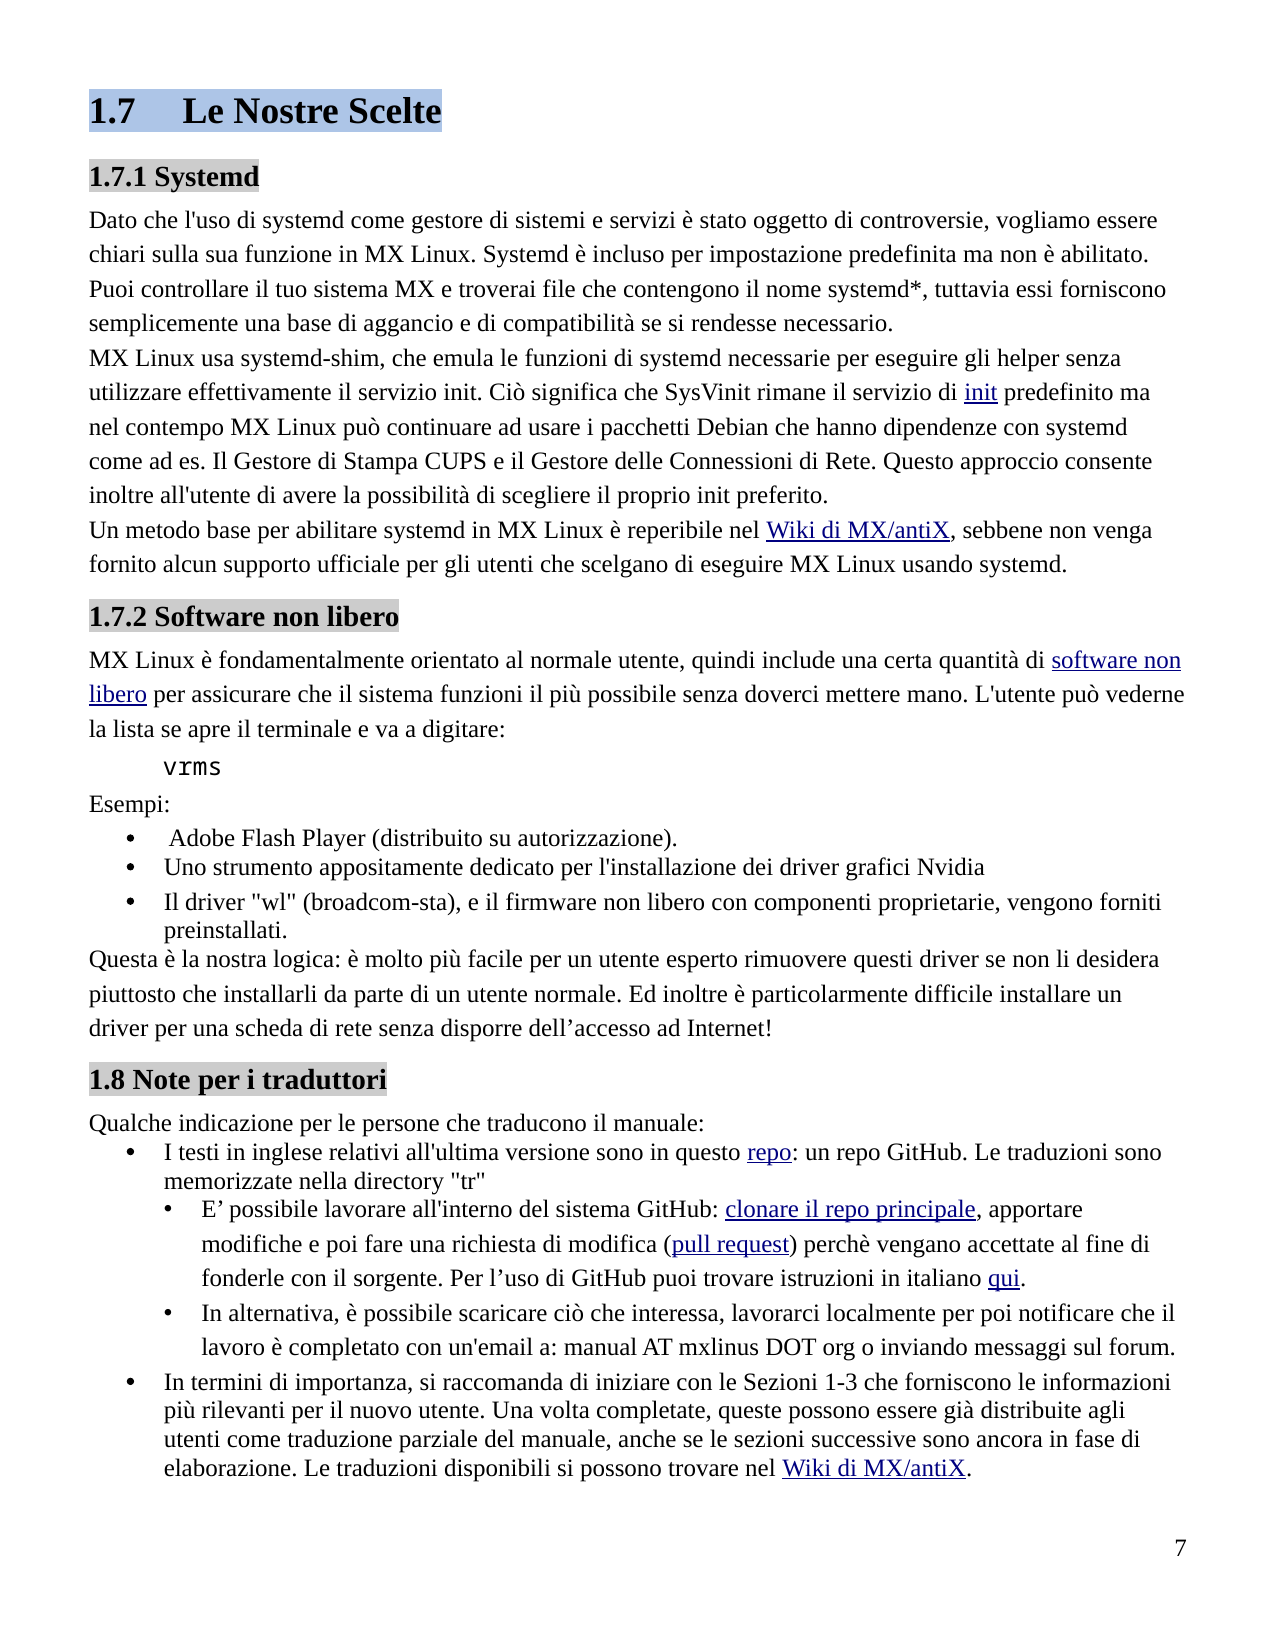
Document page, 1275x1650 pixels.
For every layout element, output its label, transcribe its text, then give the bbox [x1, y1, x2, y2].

subtitle 1.7.1 Systemd [259, 159, 1186, 192]
text Questa è la nostra logica: è molto più facile per un utente esperto rimuovere questi driver se non li desidera piuttosto che installarli da parte di un utente normale. Ed inoltre è particolarmente difficile installare un driver per una scheda di rete senza disporre dell’accesso ad Internet! [88, 944, 1186, 1042]
subtitle 1.8 Note per i traduttori [387, 1062, 1186, 1096]
subtitle 1.7 Le Nostre Scelte [88, 88, 1186, 132]
text Dato che l'uso di systemd come gestore di sistemi e servizi è stato oggetto di controversie, vogliamo essere chiari sulla sua funzione in MX Linux. Systemd è incluso per impostazione predefinita ma non è abilitato. [88, 205, 1186, 268]
subtitle 1.7.2 Software non libero [399, 599, 1186, 632]
text Puoi controllare il tuo sistema MX e troverai file che contengono il nome systemd*, tuttavia essi forniscono semplicemente una base di aggancio e di compatibilità se si rendesse necessario. [88, 274, 1186, 337]
text MX Linux è fondamentalmente orientato al normale utente, quindi include una certa quantità di software non libero per assicurare che il sistema funzioni il più possibile senza doverci mettere mano. L'utente può vederne la lista se apre il terminale e va a digitare: [88, 645, 1186, 742]
list Adobe Flash Player (distribuito su autorizzazione). [126, 823, 1186, 852]
list Il driver "wl" (broadcom-sta), e il firmware non libero con componenti proprietarie, vengono forniti preinstallati. [126, 887, 1186, 944]
list E’ possibile lavorare all'interno del sistema GitHub: clonare il repo principale, apportare modifiche e poi fare una richiesta di modifica (pull request) perchè vengano accettate al fine di fonderle con il sorgente. Per l’uso di GitHub puoi trovare istruzioni in italiano qui. [163, 1194, 1186, 1292]
list In termini di importanza, si raccomanda di iniziare con le Sezioni 1-3 che forniscono le informazioni più rilevanti per il nuovo utente. Una volta completate, queste possono essere già distribuite agli utenti come traduzione parziale del manuale, anche se le sezioni successive sono ancora in fase di elaborazione. Le traduzioni disponibili si possono trovare nel Wiki di MX/antiX. [126, 1367, 1186, 1482]
list In alternativa, è possibile scaricare ciò che interessa, lavorarci localmente per poi notificare che il lavoro è completato con un'email a: manual AT mxlinus DOT org o inviando messaggi sul forum. [163, 1298, 1186, 1361]
text Un metodo base per abilitare systemd in MX Linux è reperibile nel Wiki di MX/antiX, sebbene non venga fornito alcun supporto ufficiale per gli utenti che scelgano di eseguire MX Linux usando systemd. [88, 515, 1186, 578]
text Esempi: [88, 789, 1186, 818]
text Qualche indicazione per le persone che traducono il manuale: [88, 1108, 1186, 1137]
list Uno strumento appositamente dedicato per l'installazione dei driver grafici Nvidia [126, 852, 1186, 881]
text vrms [88, 748, 1186, 782]
text MX Linux usa systemd-shim, che emula le funzioni di systemd necessarie per eseguire gli helper senza utilizzare effettivamente il servizio init. Ciò significa che SysVinit rimane il servizio di init predefinito ma nel contempo MX Linux può continuare ad usare i pacchetti Debian che hanno dipendenze con systemd come ad es. Il Gestore di Stampa CUPS e il Gestore delle Connessioni di Rete. Questo approccio consente inoltre all'utente di avere la possibilità di scegliere il proprio init preferito. [88, 343, 1186, 509]
list I testi in inglese relativi all'ultima versione sono in questo repo: un repo GitHub. Le traduzioni sono memorizzate nella directory "tr" [126, 1137, 1186, 1194]
